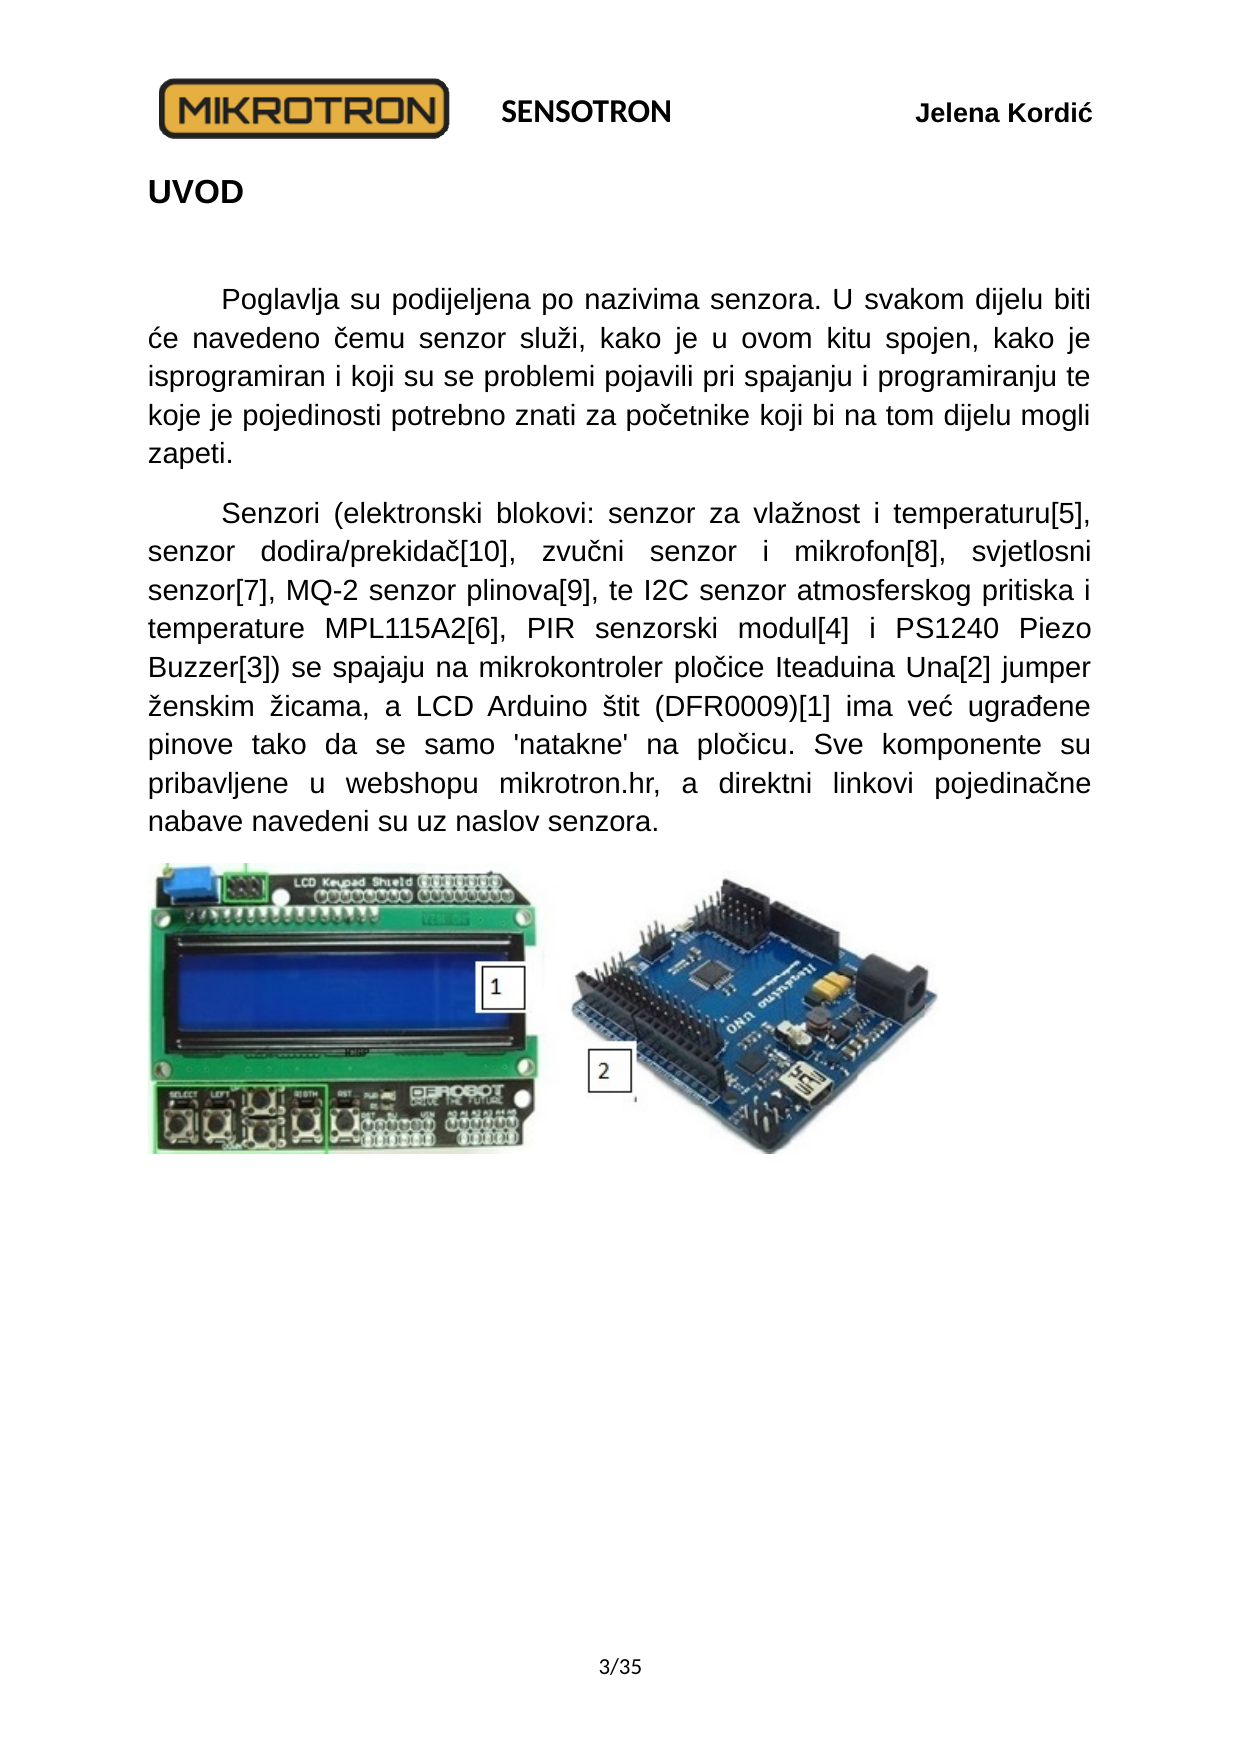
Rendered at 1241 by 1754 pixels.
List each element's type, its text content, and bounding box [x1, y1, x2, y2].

text Senzori (elektronski blokovi: senzor za vlažnost i temperaturu[5], senzor dodira/prekidač[10], zvučni senzor i mikrofon[8], svjetlosni senzor[7], MQ-2 senzor plinova[9], te I2C senzor atmosferskog pritiska i temperature MPL115A2[6], PIR senzorski modul[4] i PS1240 Piezo Buzzer[3]) se spajaju na mikrokontroler pločice Iteaduina Una[2] jumper ženskim žicama, a LCD Arduino štit (DFR0009)[1] ima već ugrađene pinove tako da se samo 'natakne' na pločicu. Sve komponente su pribavljene u webshopu mikrotron.hr, a direktni linkovi pojedinačne nabave navedeni su uz naslov senzora. [148, 496, 1093, 838]
picture [147, 863, 939, 1154]
subtitle UVOD [148, 173, 1093, 211]
text Poglavlja su podijeljena po nazivima senzora. U svakom dijelu biti će navedeno čemu senzor služi, kako je u ovom kitu spojen, kako je isprogramiran i koji su se problemi pojavili pri spajanju i programiranju te koje je pojedinosti potrebno znati za početnike koji bi na tom dijelu mogli zapeti. [148, 282, 1093, 470]
